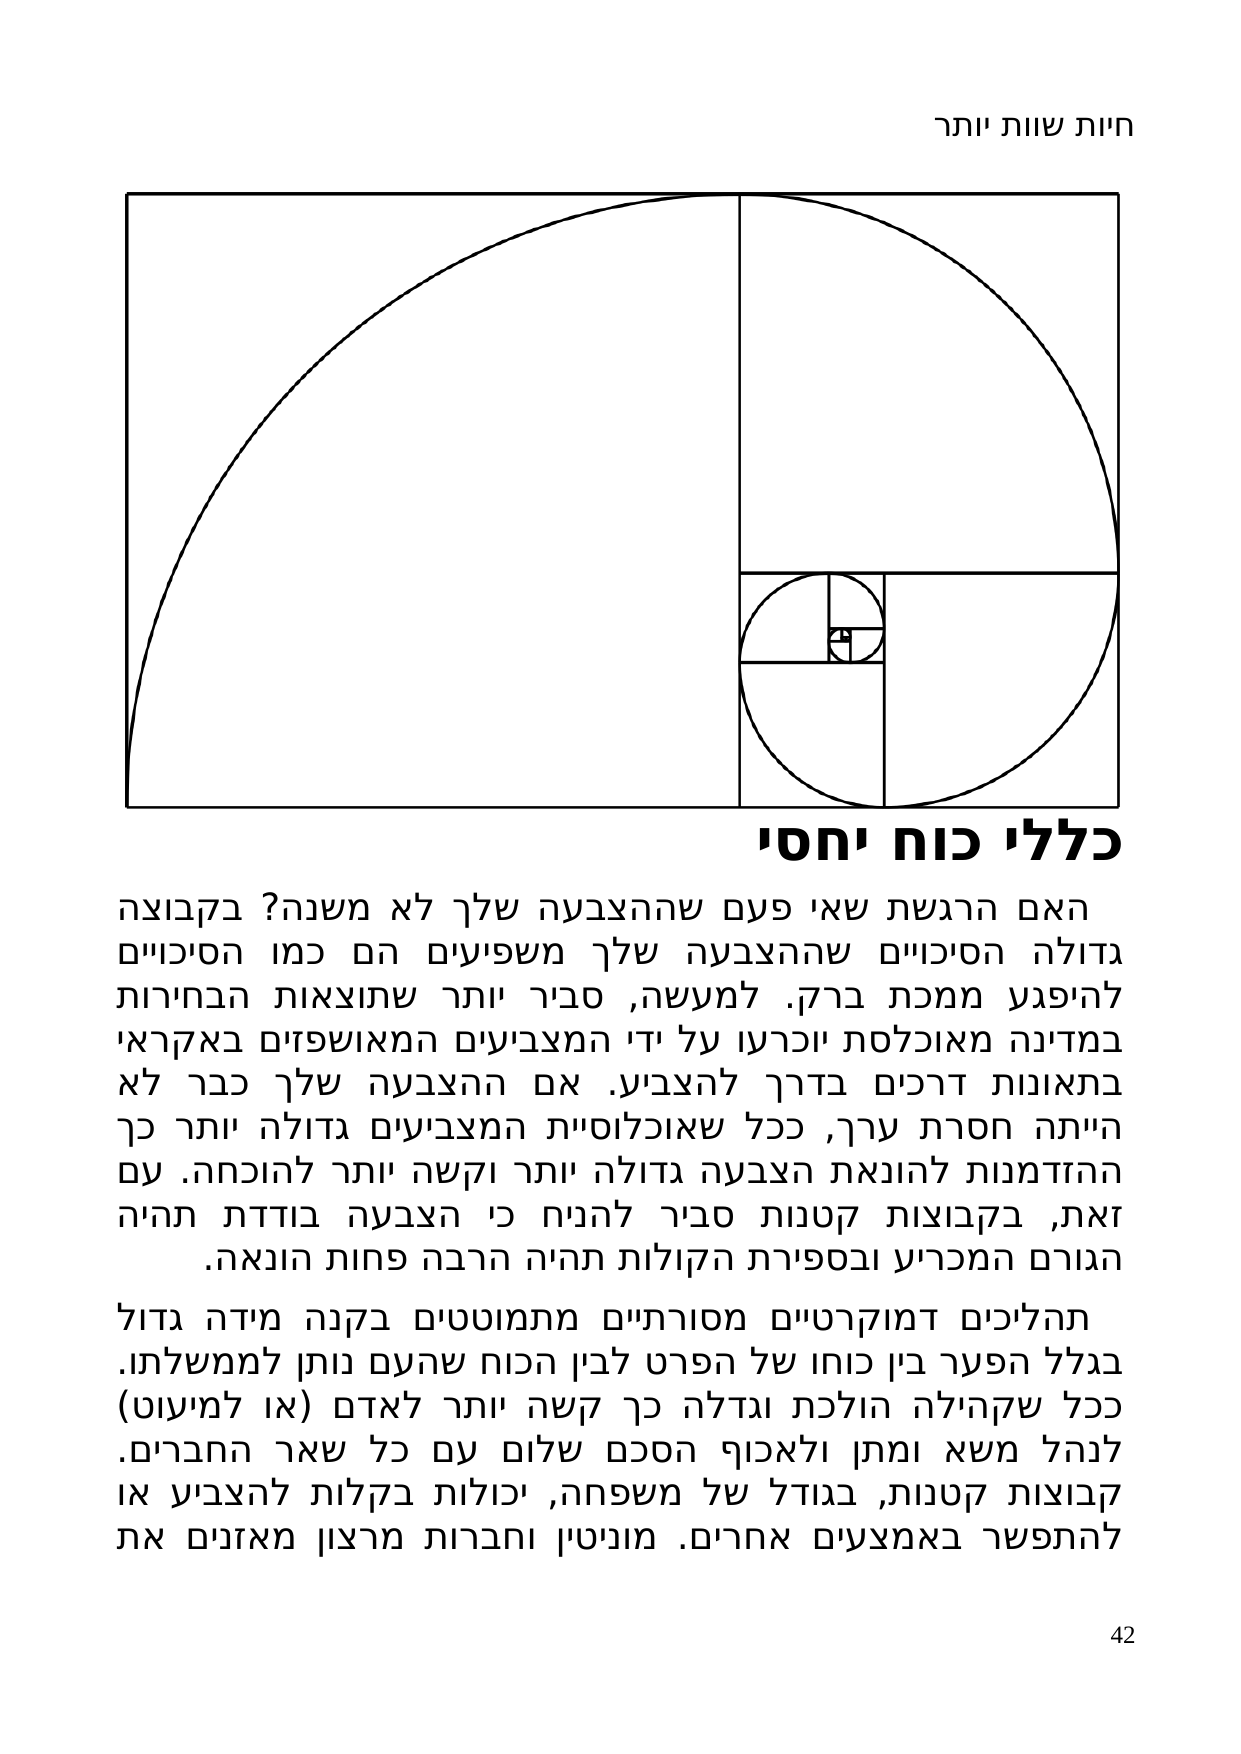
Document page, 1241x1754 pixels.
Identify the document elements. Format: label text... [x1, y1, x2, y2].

text האם הרגשת שאי פעם שההצבעה שלך לא משנה? בקבוצה גדולה הסיכויים שההצבעה שלך משפיעים הם כמו הסיכויים להיפגע ממכת ברק. למעשה, סביר יותר שתוצאות הבחירות במדינה מאוכלסת יוכרעו על ידי המצביעים המאושפזים באקראי בתאונות דרכים בדרך להצביע. אם ההצבעה שלך כבר לא הייתה חסרת ערך, ככל שאוכלוסיית המצביעים גדולה יותר כך ההזדמנות להונאת הצבעה גדולה יותר וקשה יותר להוכחה. עם זאת, בקבוצות קטנות סביר להניח כי הצבעה בודדת תהיה הגורם המכריע ובספירת הקולות תהיה הרבה פחות הונאה. [116, 886, 1124, 1279]
text תהליכים דמוקרטיים מסורתיים מתמוטטים בקנה מידה גדול בגלל הפער בין כוחו של הפרט לבין הכוח שהעם נותן לממשלתו. ככל שקהילה הולכת וגדלה כך קשה יותר לאדם (או למיעוט) לנהל משא ומתן ולאכוף הסכם שלום עם כל שאר החברים. קבוצות קטנות, בגודל של משפחה, יכולות בקלות להצביע או להתפשר באמצעים אחרים. מוניטין וחברות מרצון מאזנים את [116, 1296, 1124, 1558]
picture [105, 172, 1136, 826]
subtitle כללי כוח יחסי [116, 826, 1124, 869]
